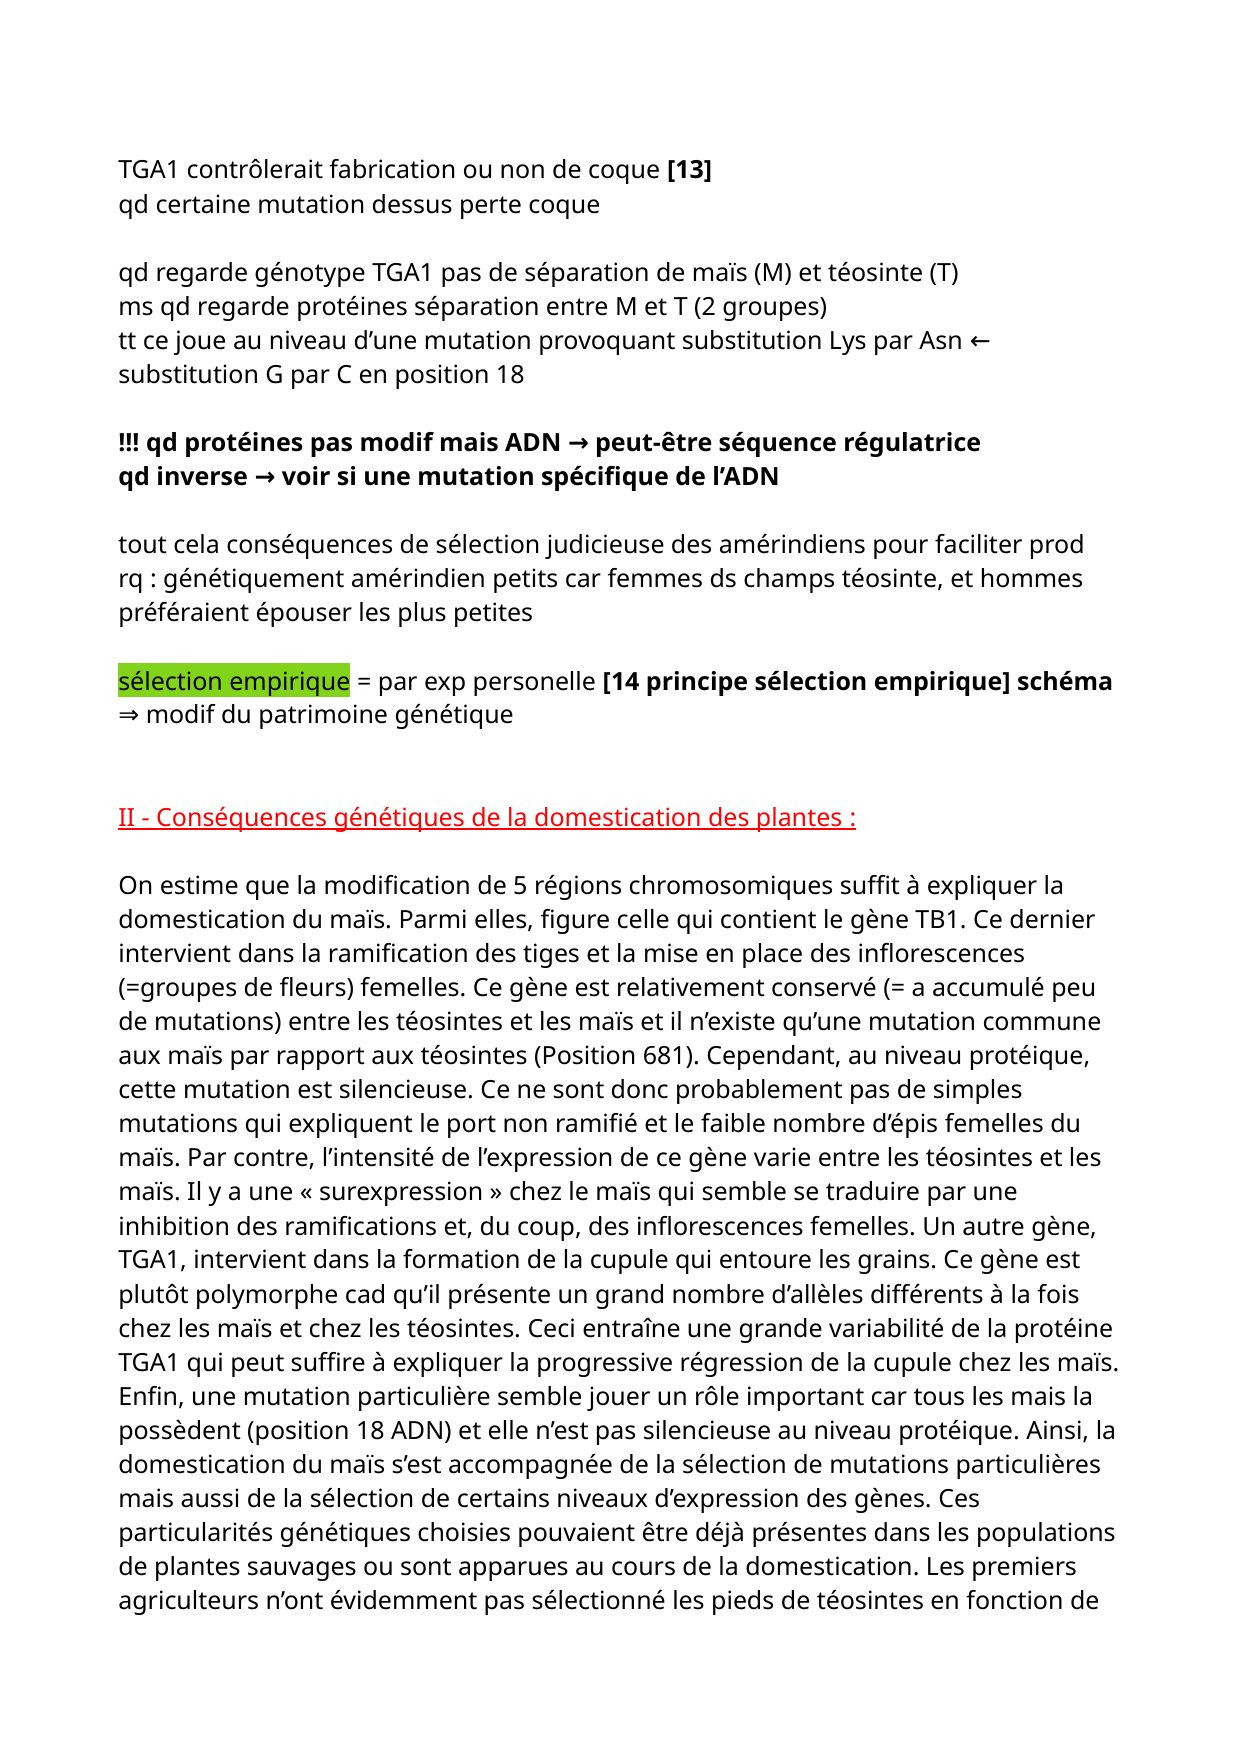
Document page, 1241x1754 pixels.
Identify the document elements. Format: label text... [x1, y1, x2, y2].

text ⇒ modif du patrimoine génétique [118, 697, 1122, 731]
text qd certaine mutation dessus perte coque [118, 186, 1122, 220]
text TGA1 contrôlerait fabrication ou non de coque [13] [118, 152, 1122, 186]
list II - Conséquences génétiques de la domestication des plantes : [118, 799, 1122, 833]
text qd inverse → voir si une mutation spécifique de l’ADN [118, 459, 1122, 493]
text !!! qd protéines pas modif mais ADN → peut-être séquence régulatrice [118, 425, 1122, 459]
text On estime que la modification de 5 régions chromosomiques suffit à expliquer la domestication du maïs. Parmi elles, figure celle qui contient le gène TB1. Ce dernier intervient dans la ramification des tiges et la mise en place des inflorescences (=groupes de fleurs) femelles. Ce gène est relativement conservé (= a accumulé peu de mutations) entre les téosintes et les maïs et il n’existe qu’une mutation commune aux maïs par rapport aux téosintes (Position 681). Cependant, au niveau protéique, cette mutation est silencieuse. Ce ne sont donc probablement pas de simples mutations qui expliquent le port non ramifié et le faible nombre d’épis femelles du maïs. Par contre, l’intensité de l’expression de ce gène varie entre les téosintes et les maïs. Il y a une « surexpression » chez le maïs qui semble se traduire par une inhibition des ramifications et, du coup, des inflorescences femelles. Un autre gène, TGA1, intervient dans la formation de la cupule qui entoure les grains. Ce gène est plutôt polymorphe cad qu’il présente un grand nombre d’allèles différents à la fois chez les maïs et chez les téosintes. Ceci entraîne une grande variabilité de la protéine TGA1 qui peut suffire à expliquer la progressive régression de la cupule chez les maïs. Enfin, une mutation particulière semble jouer un rôle important car tous les mais la possèdent (position 18 ADN) et elle n’est pas silencieuse au niveau protéique. Ainsi, la domestication du maïs s’est accompagnée de la sélection de mutations particulières mais aussi de la sélection de certains niveaux d’expression des gènes. Ces particularités génétiques choisies pouvaient être déjà présentes dans les populations de plantes sauvages ou sont apparues au cours de la domestication. Les premiers agriculteurs n’ont évidemment pas sélectionné les pieds de téosintes en fonction de [118, 867, 1122, 1617]
text qd regarde génotype TGA1 pas de séparation de maïs (M) et téosinte (T) [118, 254, 1122, 288]
text tt ce joue au niveau d’une mutation provoquant substitution Lys par Asn ← substitution G par C en position 18 [118, 322, 1122, 391]
text sélection empirique = par exp personelle [14 principe sélection empirique] schéma [118, 663, 1122, 697]
text ms qd regarde protéines séparation entre M et T (2 groupes) [118, 288, 1122, 322]
text rq : génétiquement amérindien petits car femmes ds champs téosinte, et hommes préféraient épouser les plus petites [118, 561, 1122, 629]
text tout cela conséquences de sélection judicieuse des amérindiens pour faciliter prod [118, 527, 1122, 561]
